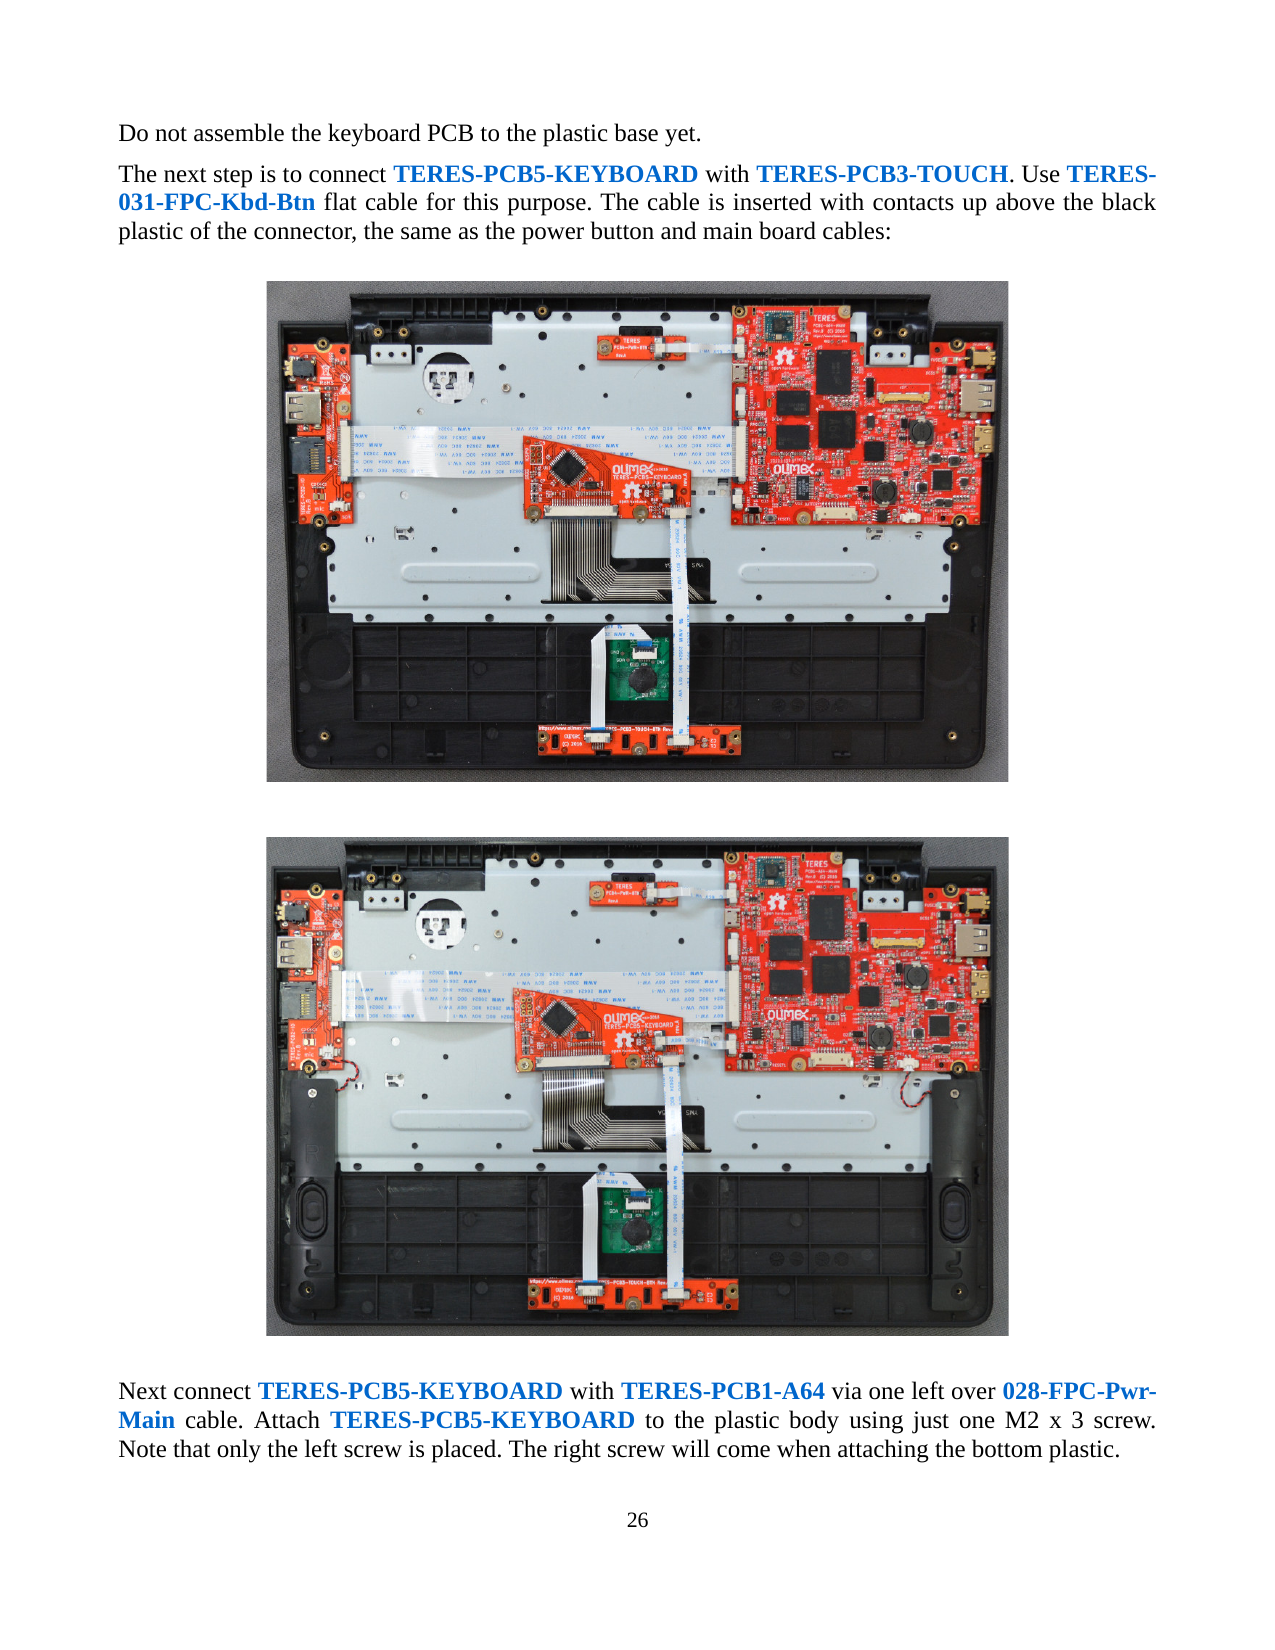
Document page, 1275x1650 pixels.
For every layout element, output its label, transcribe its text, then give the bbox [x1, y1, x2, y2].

text Next connect TERES-PCB5-KEYBOARD with TERES-PCB1-A64 via one left over 028-FPC-Pwr-Main cable. Attach TERES-PCB5-KEYBOARD to the plastic body using just one M2 x 3 screw. Note that only the left screw is placed. The right screw will come when attaching the bottom plastic. [118, 1376, 1157, 1462]
picture [266, 281, 1009, 782]
text Do not assemble the keyboard PCB to the plastic base yet. [118, 118, 1157, 147]
text The next step is to connect TERES-PCB5-KEYBOARD with TERES-PCB3-TOUCH. Use TERES-031-FPC-Kbd-Btn flat cable for this purpose. The cable is inserted with contacts up above the black plastic of the connector, the same as the power button and main board cables: [118, 159, 1157, 245]
picture [266, 837, 1009, 1336]
